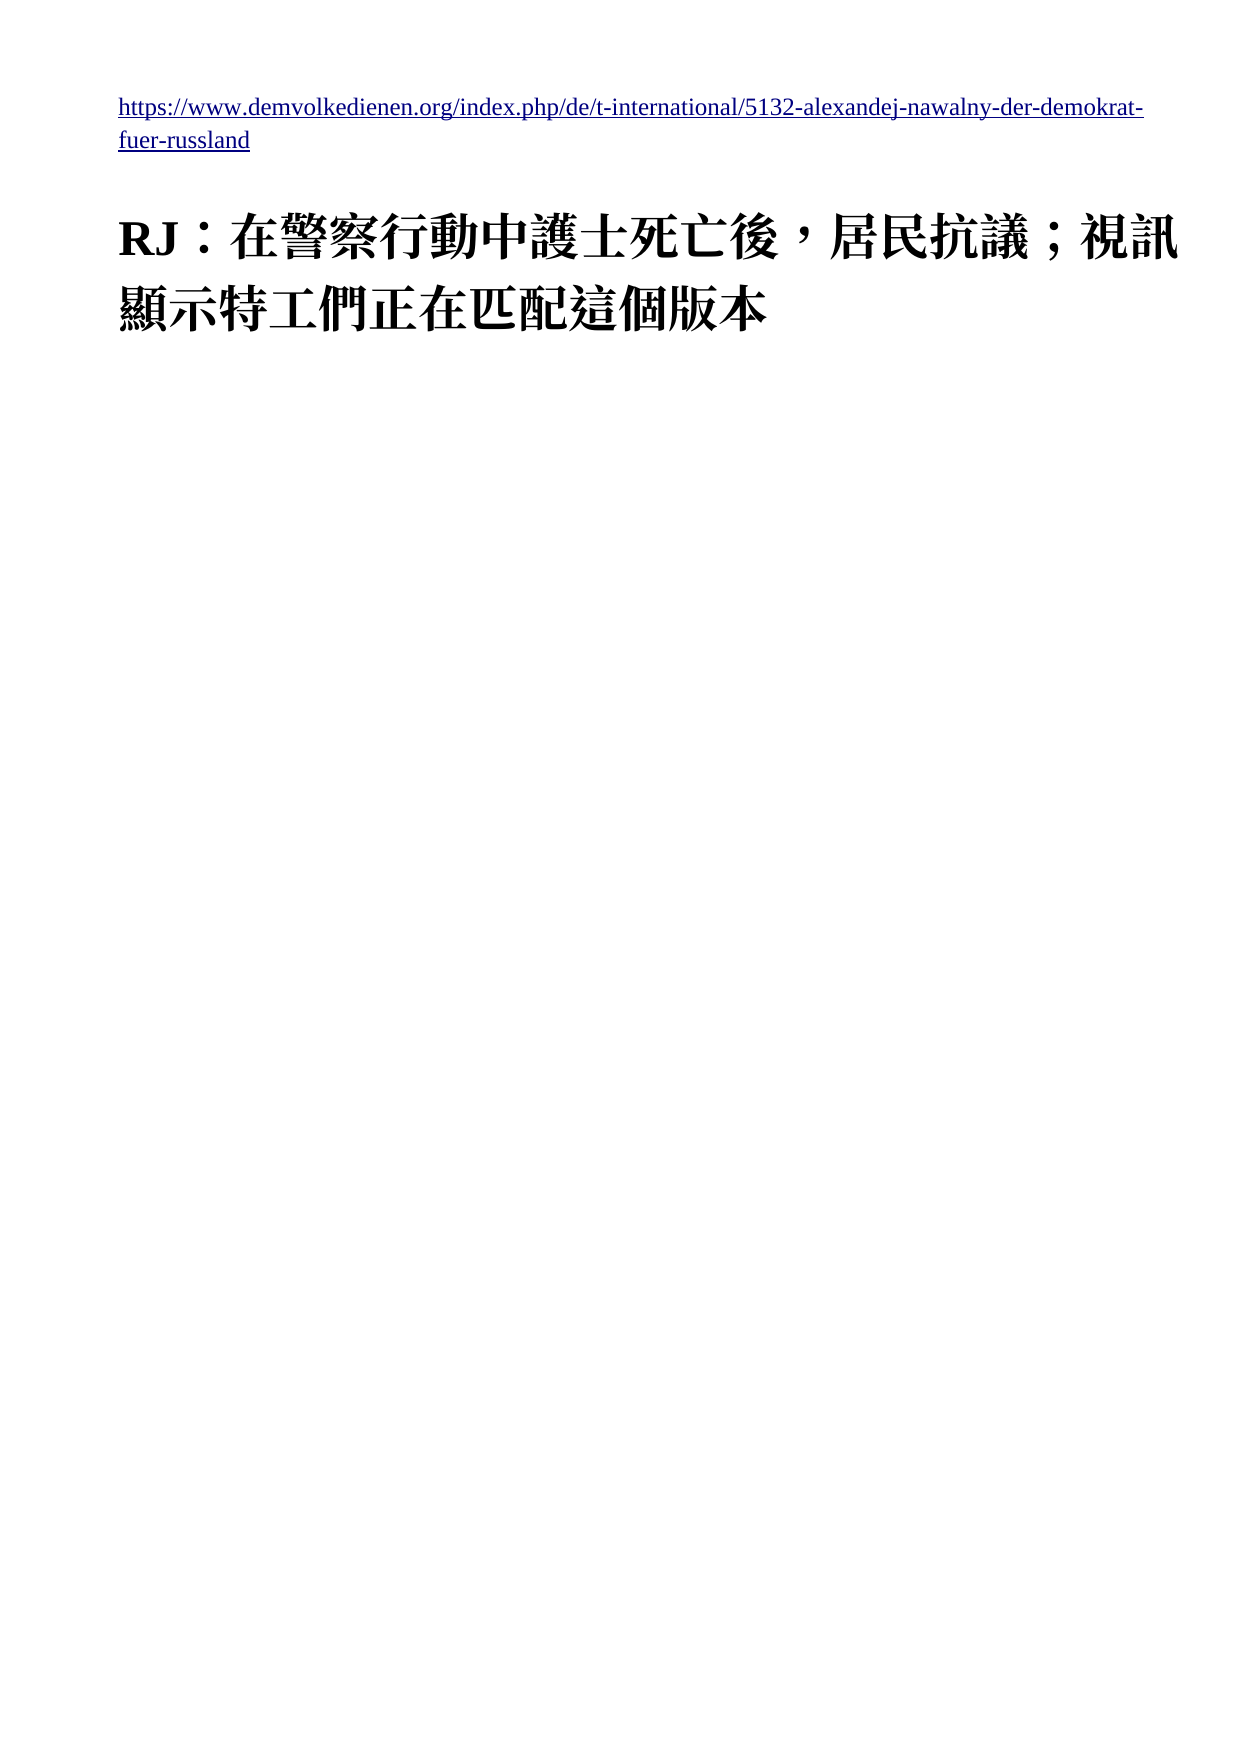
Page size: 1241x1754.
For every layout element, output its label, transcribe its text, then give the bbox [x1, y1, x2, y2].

subtitle RJ：在警察行動中護士死亡後，居民抗議；視訊顯示特工們正在匹配這個版本 [118, 198, 1181, 341]
text https://www.demvolkedienen.org/index.php/de/t-international/5132-alexandej-nawalny-der-demokrat-fuer-russland [118, 59, 1181, 154]
